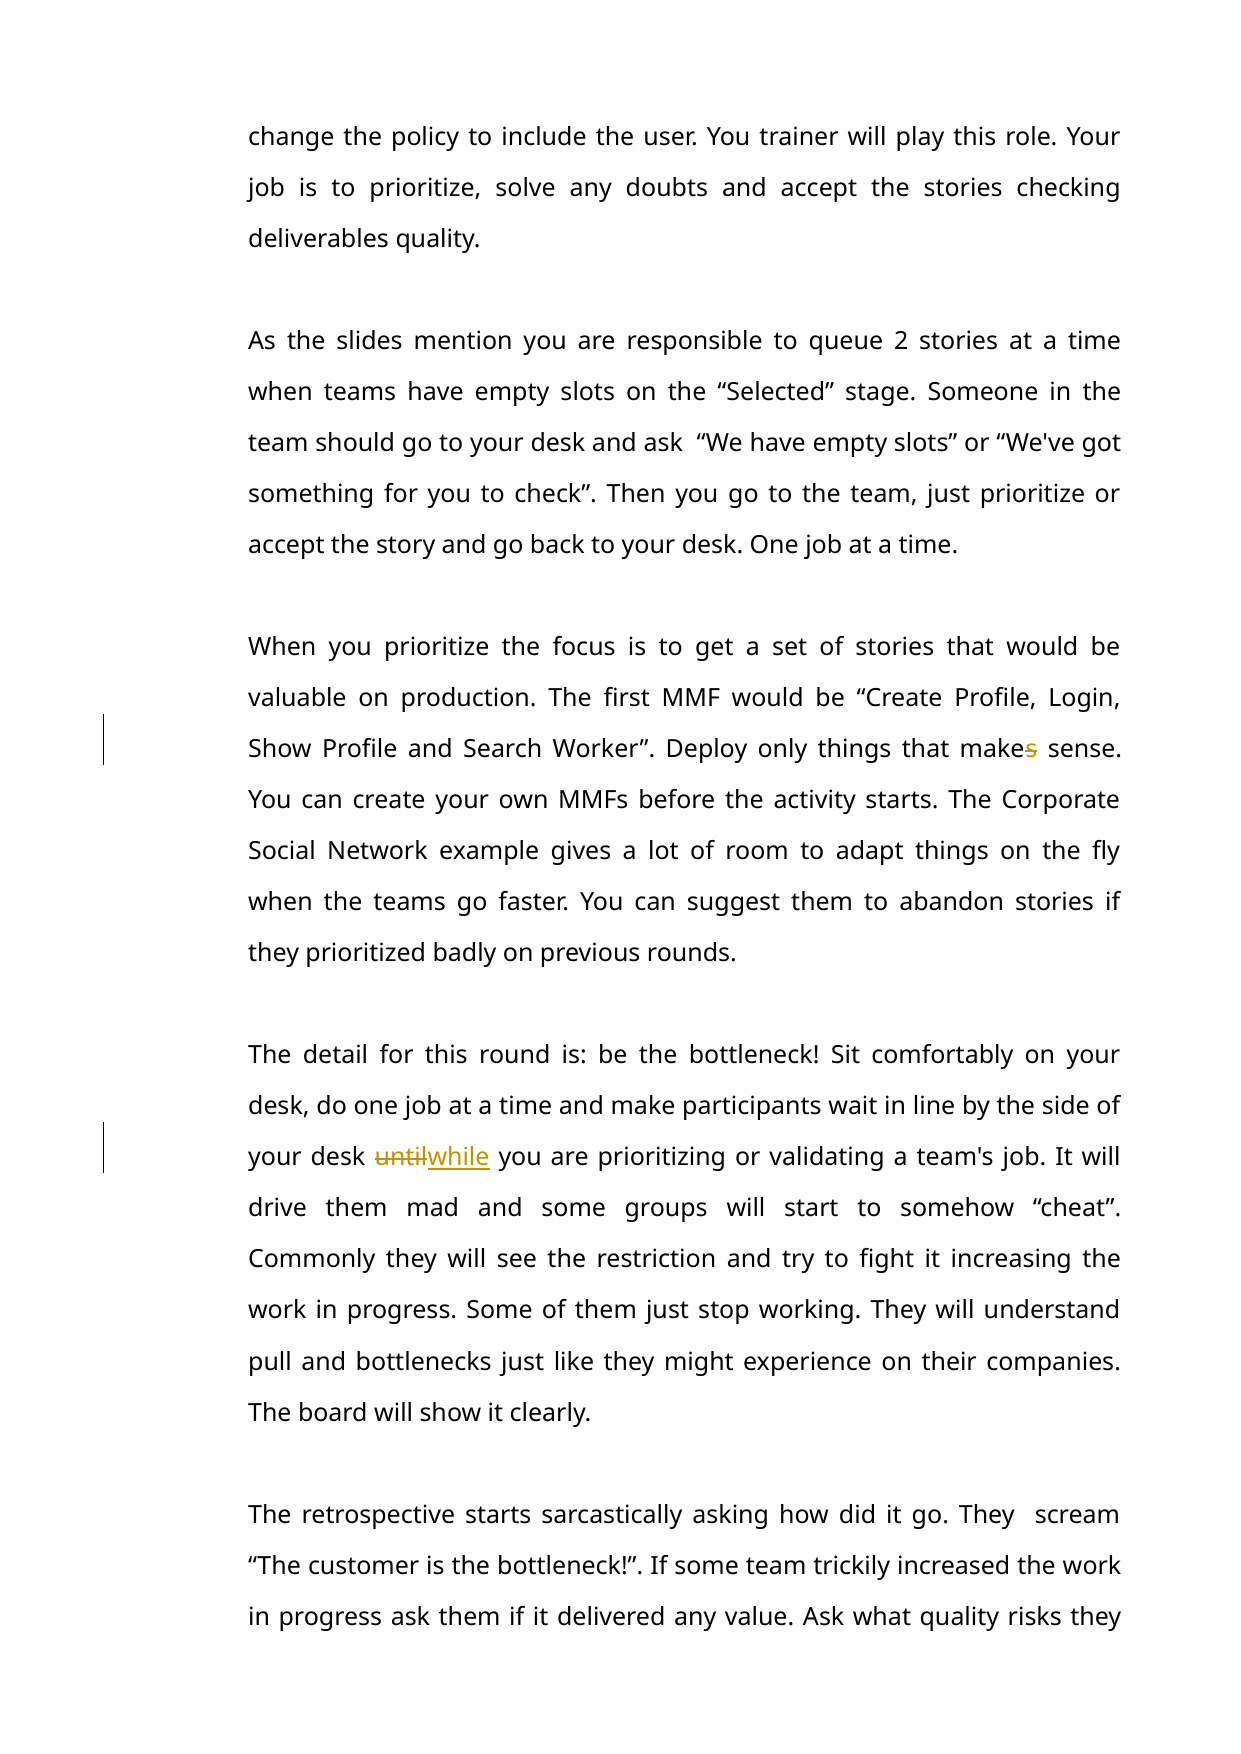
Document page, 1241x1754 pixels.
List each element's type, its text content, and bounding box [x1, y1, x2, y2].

text The detail for this round is: be the bottleneck! Sit comfortably on your desk, do one job at a time and make participants wait in line by the side of your desk while you are prioritizing or validating a team's job. It will drive them mad and some groups will start to somehow “cheat”. Commonly they will see the restriction and try to fight it increasing the work in progress. Some of them just stop working. They will understand pull and bottlenecks just like they might experience on their companies. The board will show it clearly. [248, 1037, 1122, 1428]
text When you prioritize the focus is to get a set of stories that would be valuable on production. The first MMF would be “Create Profile, Login, Show Profile and Search Worker”. Deploy only things that make sense. You can create your own MMFs before the activity starts. The Corporate Social Network example gives a lot of room to adapt things on the fly when the teams go faster. You can suggest them to abandon stories if they prioritized badly on previous rounds. [248, 628, 1122, 969]
list change the policy to include the user. You trainer will play this role. Your job is to prioritize, solve any doubts and accept the stories checking deliverables quality. [248, 118, 1122, 254]
text The retrospective starts sarcastically asking how did it go. They scream “The customer is the bottleneck!”. If some team trickily increased the work in progress ask them if it delivered any value. Ask what quality risks they [248, 1496, 1122, 1632]
text As the slides mention you are responsible to queue 2 stories at a time when teams have empty slots on the “Selected” stage. Someone in the team should go to your desk and ask “We have empty slots” or “We've got something for you to check”. Then you go to the team, just prioritize or accept the story and go back to your desk. One job at a time. [248, 322, 1122, 561]
